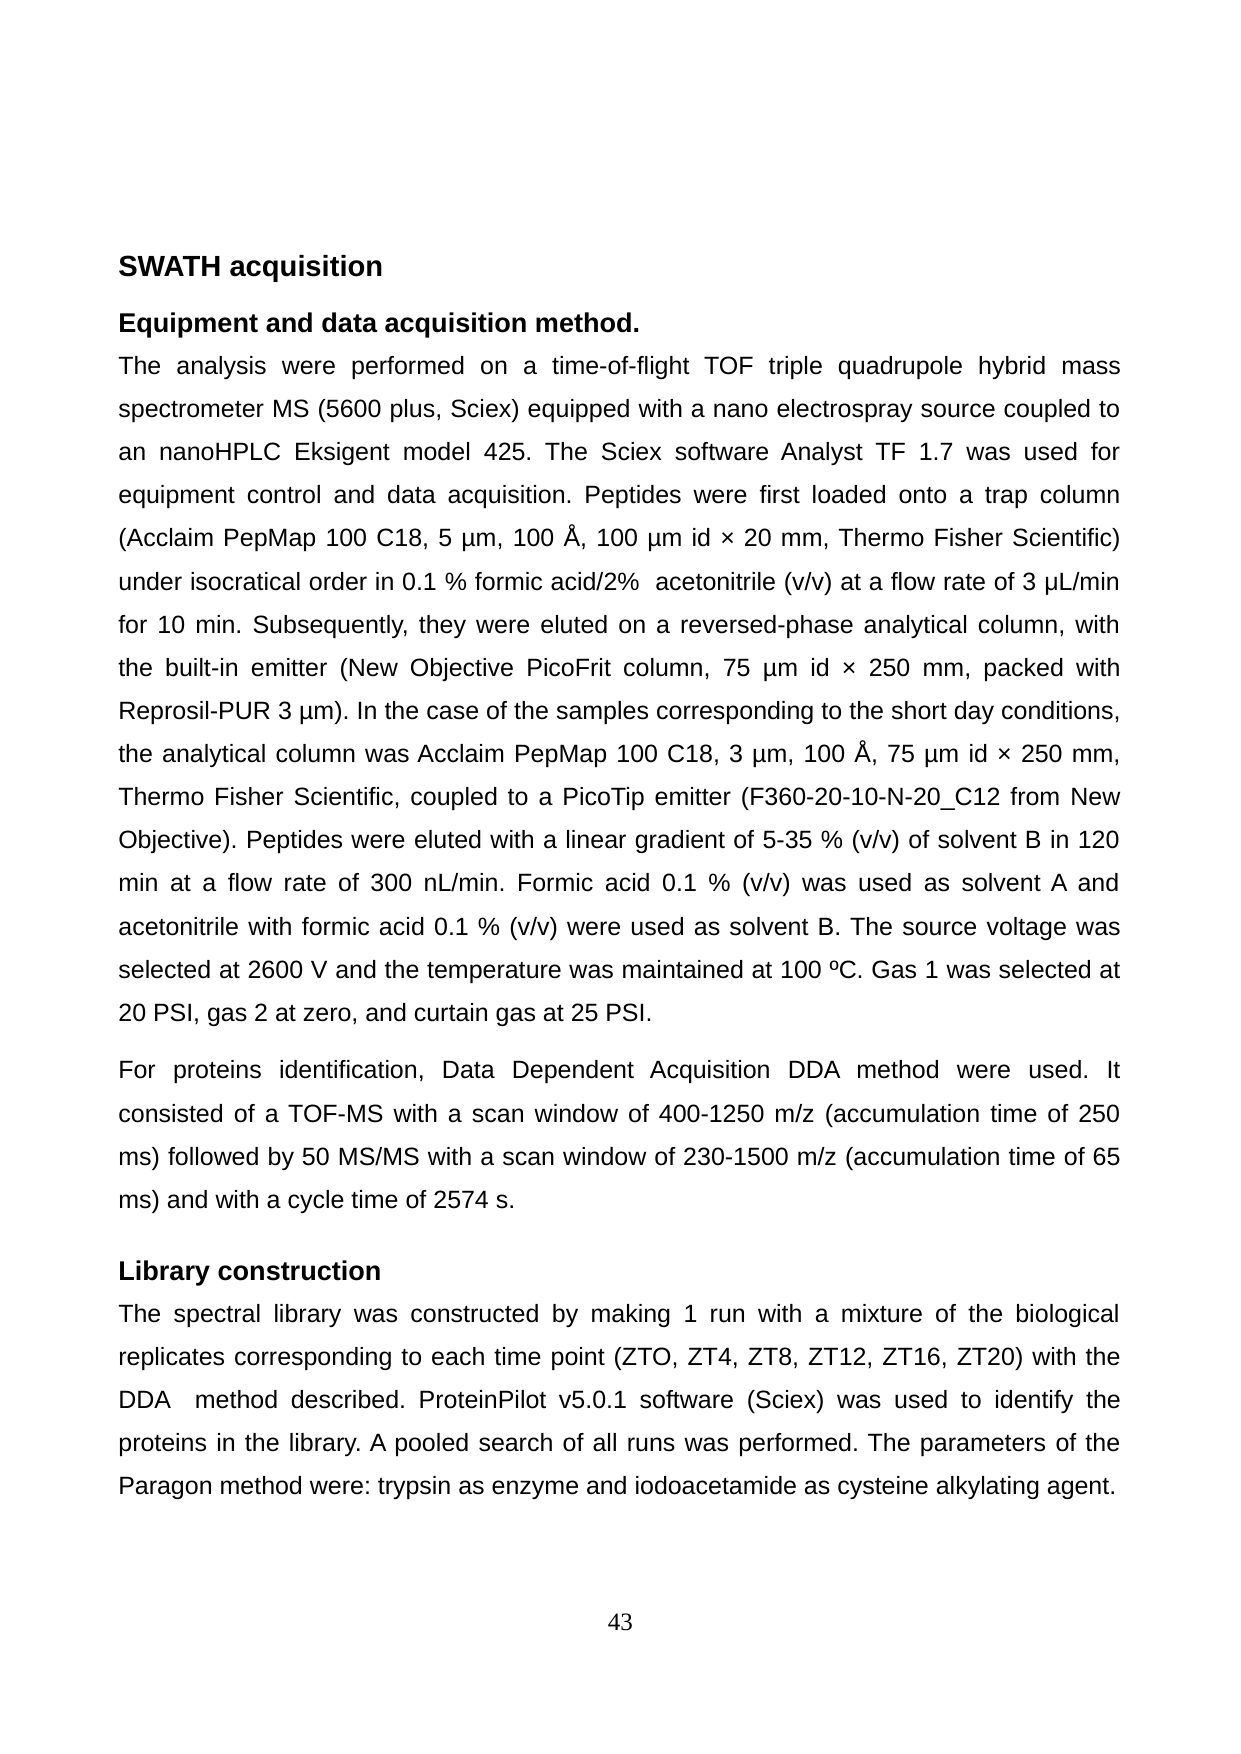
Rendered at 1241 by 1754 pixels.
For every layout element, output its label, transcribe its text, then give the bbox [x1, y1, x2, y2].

text The spectral library was constructed by making 1 run with a mixture of the biological replicates corresponding to each time point (ZTO, ZT4, ZT8, ZT12, ZT16, ZT20) with the DDA method described. ProteinPilot v5.0.1 software (Sciex) was used to identify the proteins in the library. A pooled search of all runs was performed. The parameters of the Paragon method were: trypsin as enzyme and iodoacetamide as cysteine alkylating agent. [118, 1299, 1122, 1500]
subtitle Equipment and data acquisition method. [118, 307, 1122, 338]
subtitle SWATH acquisition [118, 249, 1122, 282]
subtitle Library construction [118, 1255, 1122, 1286]
text The analysis were performed on a time-of-flight TOF triple quadrupole hybrid mass spectrometer MS (5600 plus, Sciex) equipped with a nano electrospray source coupled to an nanoHPLC Eksigent model 425. The Sciex software Analyst TF 1.7 was used for equipment control and data acquisition. Peptides were first loaded onto a trap column (Acclaim PepMap 100 C18, 5 µm, 100 Å, 100 µm id × 20 mm, Thermo Fisher Scientific) under isocratical order in 0.1 % formic acid/2% acetonitrile (v/v) at a flow rate of 3 μL/min for 10 min. Subsequently, they were eluted on a reversed-phase analytical column, with the built-in emitter (New Objective PicoFrit column, 75 µm id × 250 mm, packed with Reprosil-PUR 3 µm). In the case of the samples corresponding to the short day conditions, the analytical column was Acclaim PepMap 100 C18, 3 µm, 100 Å, 75 µm id × 250 mm, Thermo Fisher Scientific, coupled to a PicoTip emitter (F360-20-10-N-20_C12 from New Objective). Peptides were eluted with a linear gradient of 5-35 % (v/v) of solvent B in 120 min at a flow rate of 300 nL/min. Formic acid 0.1 % (v/v) was used as solvent A and acetonitrile with formic acid 0.1 % (v/v) were used as solvent B. The source voltage was selected at 2600 V and the temperature was maintained at 100 ºC. Gas 1 was selected at 20 PSI, gas 2 at zero, and curtain gas at 25 PSI. [118, 351, 1122, 1027]
text For proteins identification, Data Dependent Acquisition DDA method were used. It consisted of a TOF-MS with a scan window of 400-1250 m/z (accumulation time of 250 ms) followed by 50 MS/MS with a scan window of 230-1500 m/z (accumulation time of 65 ms) and with a cycle time of 2574 s. [118, 1056, 1122, 1214]
